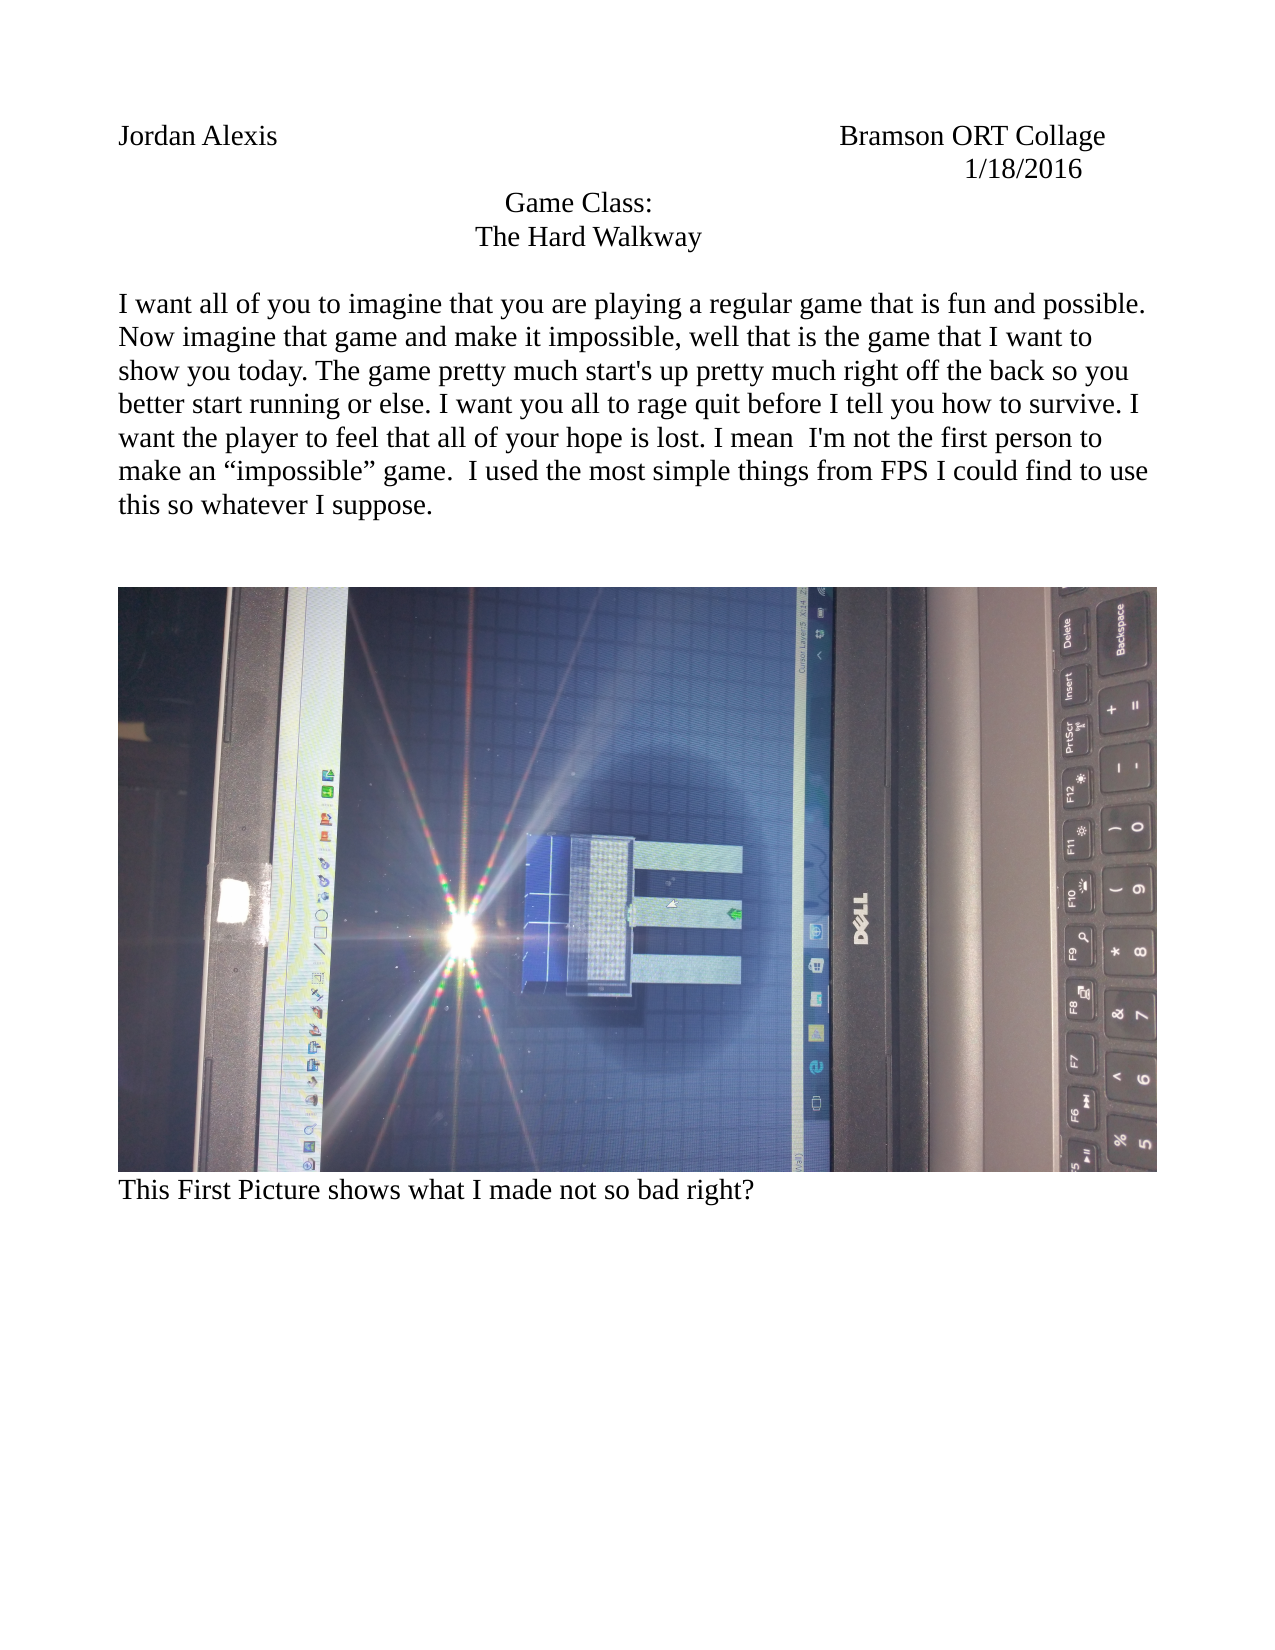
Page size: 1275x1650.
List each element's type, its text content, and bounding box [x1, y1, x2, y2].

text Game Class: [118, 185, 1157, 219]
text I want all of you to imagine that you are playing a regular game that is fun and possible. Now imagine that game and make it impossible, well that is the game that I want to show you today. The game pretty much start's up pretty much right off the back so you better start running or else. I want you all to rage quit before I tell you how to survive. I want the player to feel that all of your hope is lost. I mean I'm not the first person to make an “impossible” game. I used the most simple things from FPS I could find to use this so whatever I suppose. [118, 286, 1157, 521]
text 1/18/2016 [118, 152, 1157, 185]
picture [118, 587, 1157, 1172]
text The Hard Walkway [118, 219, 1157, 252]
text This First Picture shows what I made not so bad right? [118, 1172, 1157, 1206]
text Jordan Alexis Bramson ORT Collage [118, 118, 1157, 152]
